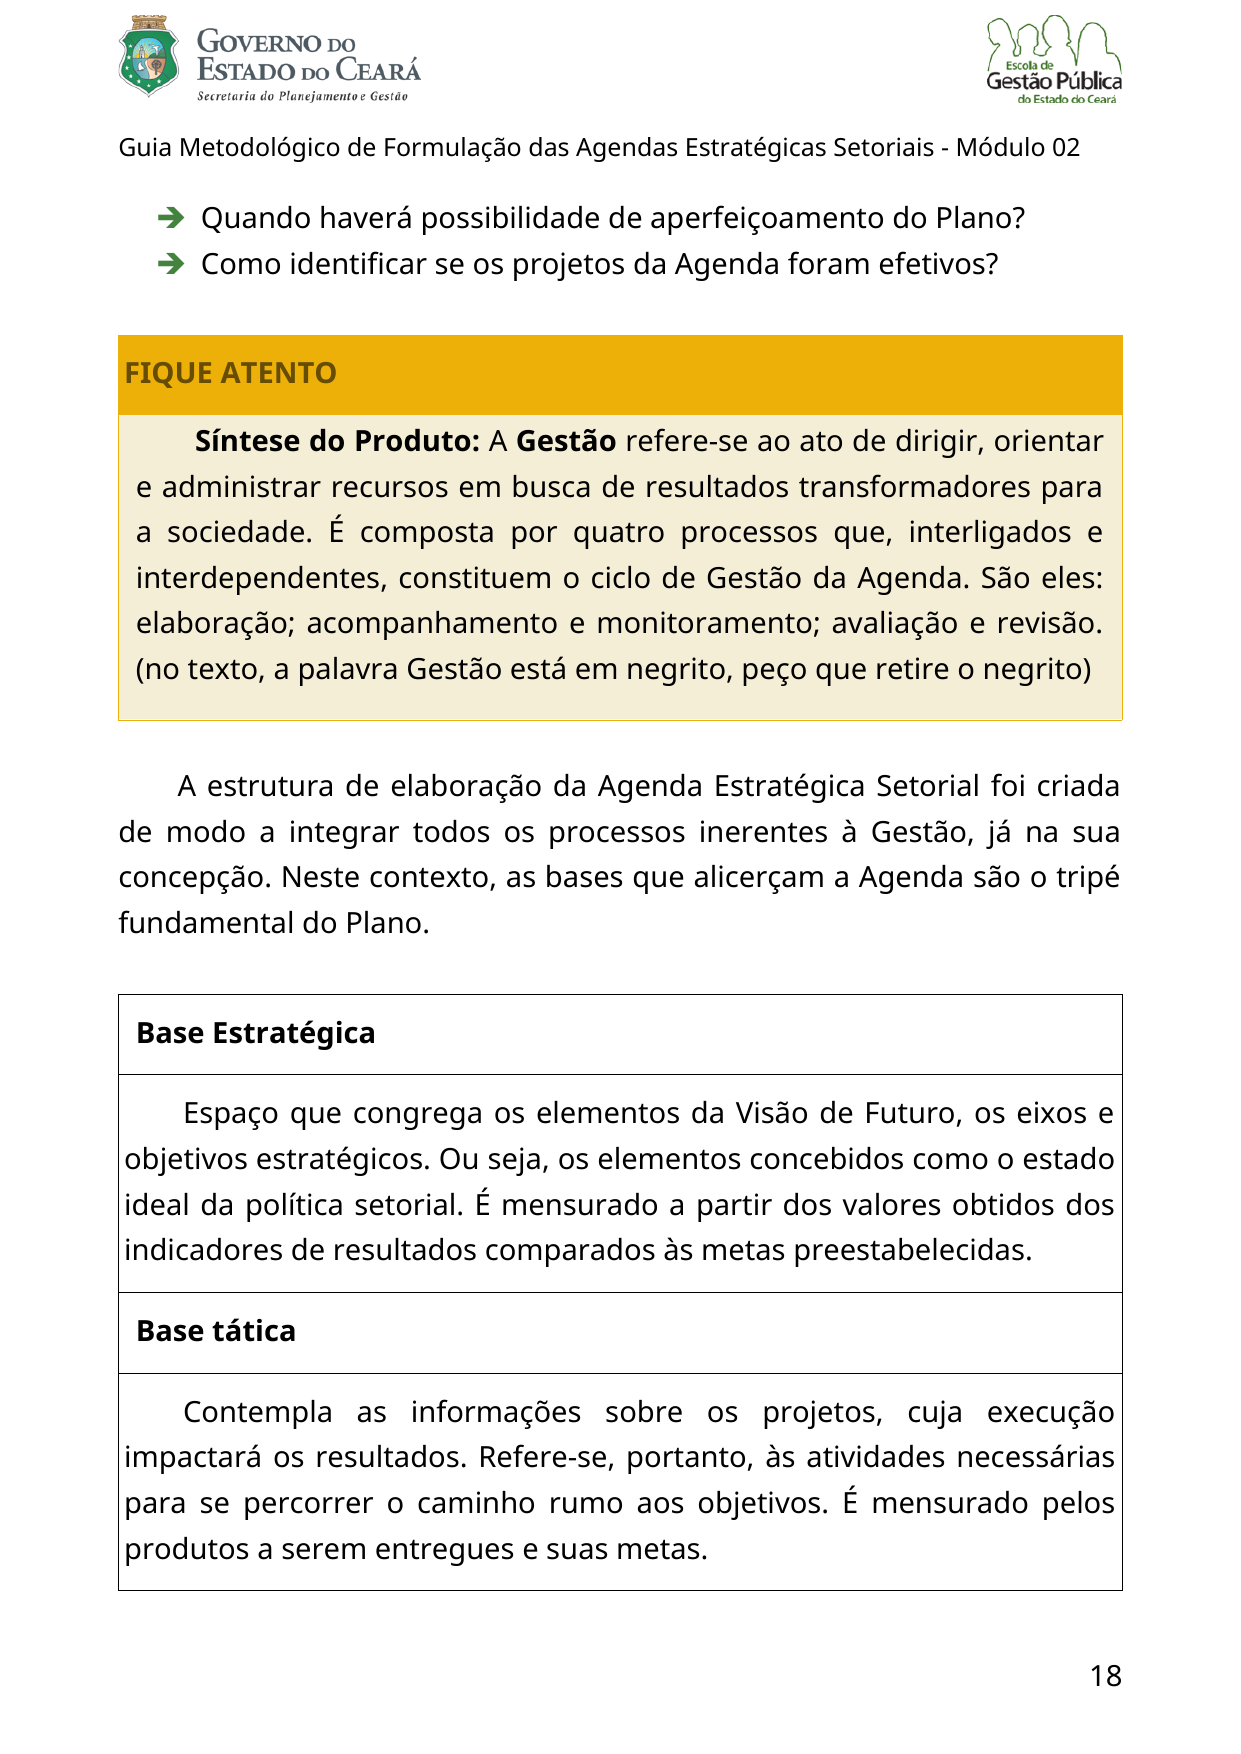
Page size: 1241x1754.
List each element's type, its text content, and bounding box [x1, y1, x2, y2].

list Como identificar se os projetos da Agenda foram efetivos? [156, 243, 1122, 283]
table_cell Espaço que congrega os elementos da Visão de Futuro, os eixos e objetivos estratégicos. Ou seja, os elementos concebidos como o estado ideal da política setorial. É mensurado a partir dos valores obtidos dos indicadores de resultados comparados às metas preestabelecidas. [119, 1075, 1122, 1292]
table_cell Contempla as informações sobre os projetos, cuja execução impactará os resultados. Refere-se, portanto, às atividades necessárias para se percorrer o caminho rumo aos objetivos. É mensurado pelos produtos a serem entregues e suas metas. [119, 1374, 1122, 1590]
picture [118, 15, 1122, 103]
text A estrutura de elaboração da Agenda Estratégica Setorial foi criada de modo a integrar todos os processos inerentes à Gestão, já na sua concepção. Neste contexto, as bases que alicerçam a Agenda são o tripé fundamental do Plano. [118, 765, 1122, 942]
table_header FIQUE ATENTO [119, 336, 1122, 414]
table_header Base Estratégica [119, 995, 1122, 1074]
table_cell Síntese do Produto: A Gestão refere-se ao ato de dirigir, orientar e administrar recursos em busca de resultados transformadores para a sociedade. É composta por quatro processos que, interligados e interdependentes, constituem o ciclo de Gestão da Agenda. São eles: elaboração; acompanhamento e monitoramento; avaliação e revisão. (no texto, a palavra Gestão está em negrito, peço que retire o negrito) [119, 415, 1122, 719]
table_cell Base tática [119, 1293, 1122, 1372]
list Quando haverá possibilidade de aperfeiçoamento do Plano? [156, 198, 1122, 237]
